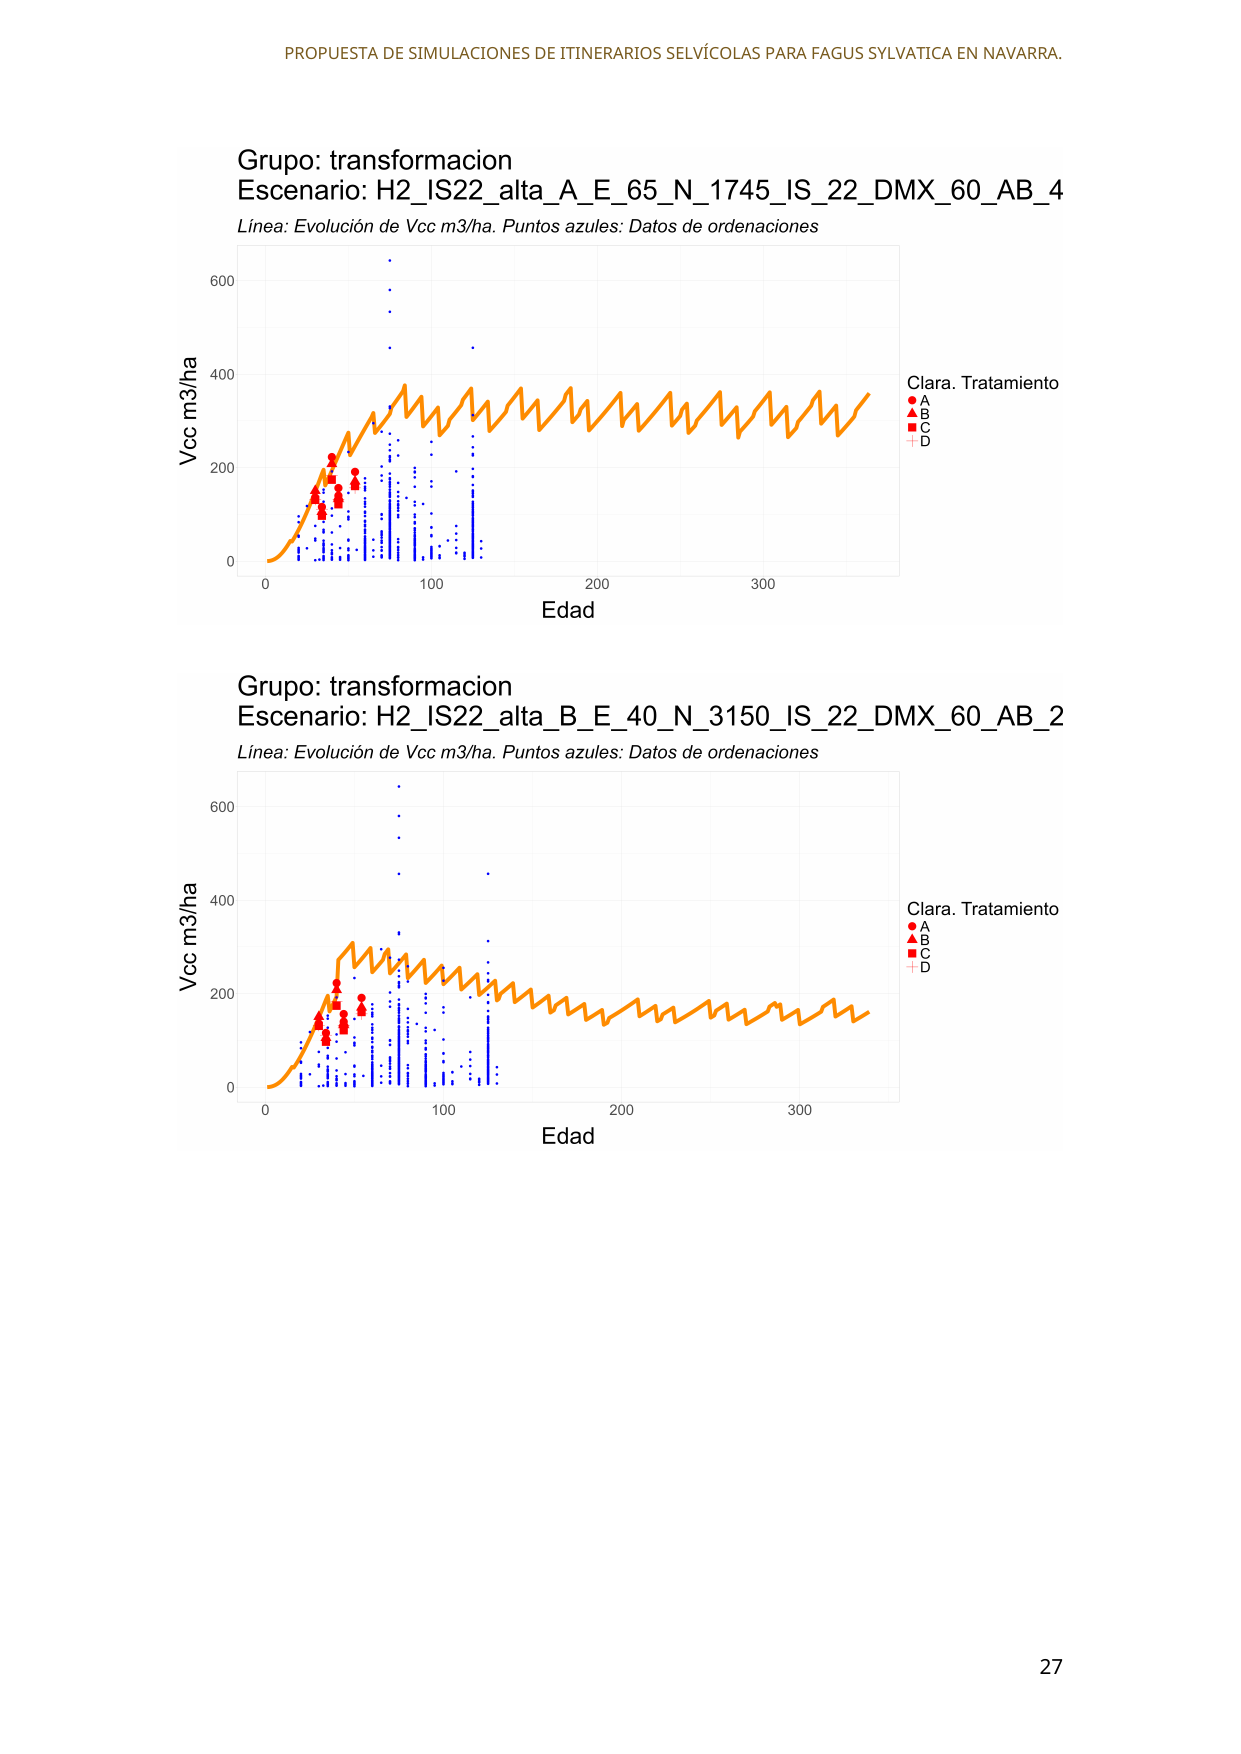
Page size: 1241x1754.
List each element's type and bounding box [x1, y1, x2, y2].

picture [177, 673, 1063, 1151]
picture [177, 147, 1063, 625]
